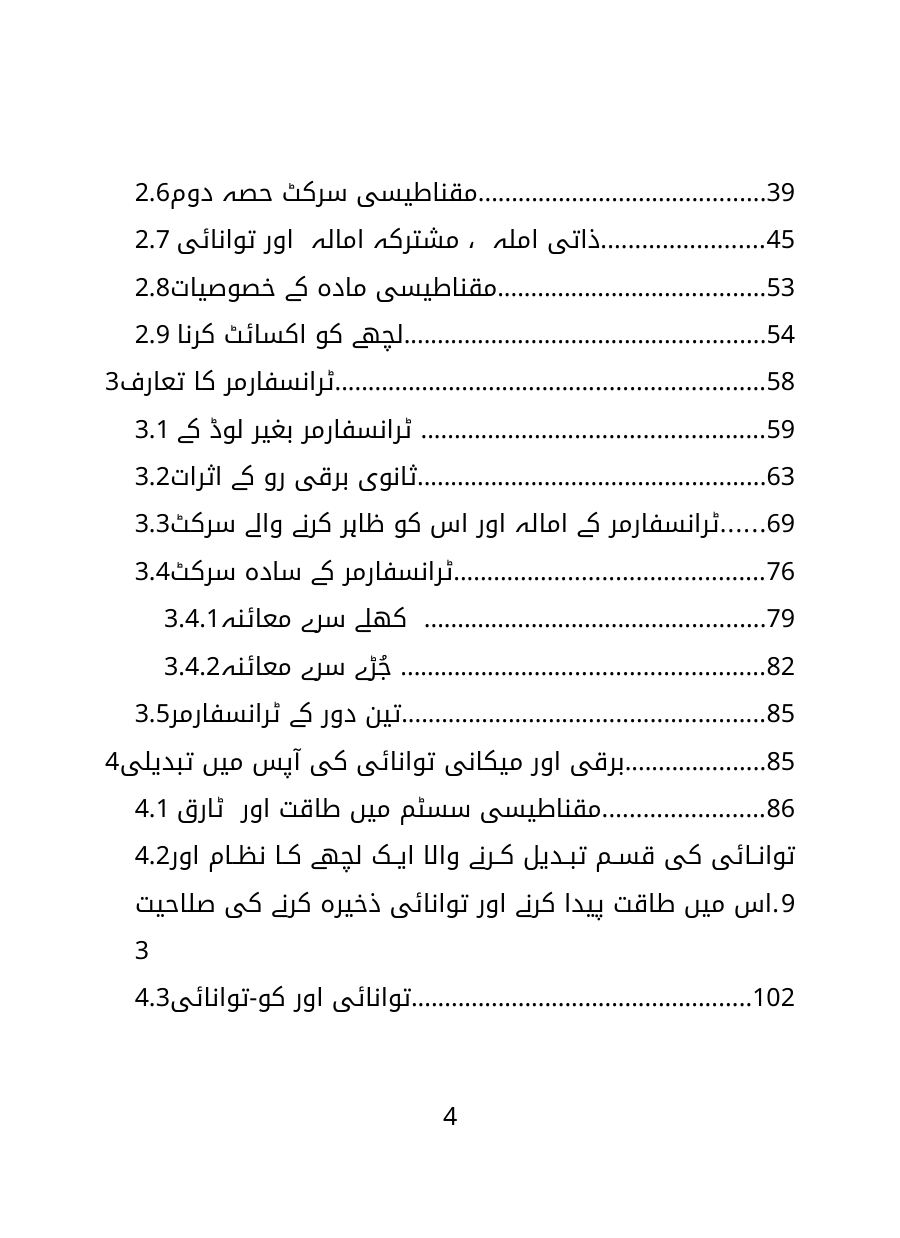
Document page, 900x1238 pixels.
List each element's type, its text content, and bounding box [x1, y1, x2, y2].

text 2.7 ذاتی املہ ، مشترکہ امالہ اور توانائی 45 [134, 216, 795, 264]
text 3.5تین دور کے ٹرانسفارمر 85 [134, 690, 795, 738]
text 3.1 ٹرانسفارمر بغیر لوڈ کے 59 [134, 406, 795, 453]
text 2.8مقناطیسی مادہ کے خصوصیات 53 [134, 264, 795, 311]
text 4برقی اور میکانی توانائی کی آپس میں تبدیلی 85 [105, 738, 795, 785]
text 2.6مقناطیسی سرکٹ حصہ دوم 39 [134, 169, 795, 216]
text 2.9 لچھے کو اکسائٹ کرنا 54 [134, 311, 795, 359]
text 3.4.2جُڑے سرے معائنہ 82 [164, 643, 795, 690]
text 4.2توانائی کی قسم تبدیل کرنے والا ایک لچھے کا نظام اور اس میں طاقت پیدا کرنے اور توانائی ذخیرہ کرنے کی صلاحیت 93 [134, 833, 795, 975]
text 4.1 مقناطیسی سسٹم میں طاقت اور ٹارق 86 [134, 785, 795, 833]
text 3.2ثانوی برقی رو کے اثرات 63 [134, 453, 795, 501]
text 3.3ٹرانسفارمر کے امالہ اور اس کو ظاہر کرنے والے سرکٹ 69 [134, 501, 795, 548]
text 4.3توانائی اور کو-توانائی 102 [134, 975, 795, 1022]
text 3.4ٹرانسفارمر کے سادہ سرکٹ 76 [134, 548, 795, 596]
text 3.4.1کھلے سرے معائنہ 79 [164, 596, 795, 643]
text 3ٹرانسفارمر کا تعارف 58 [105, 359, 795, 406]
